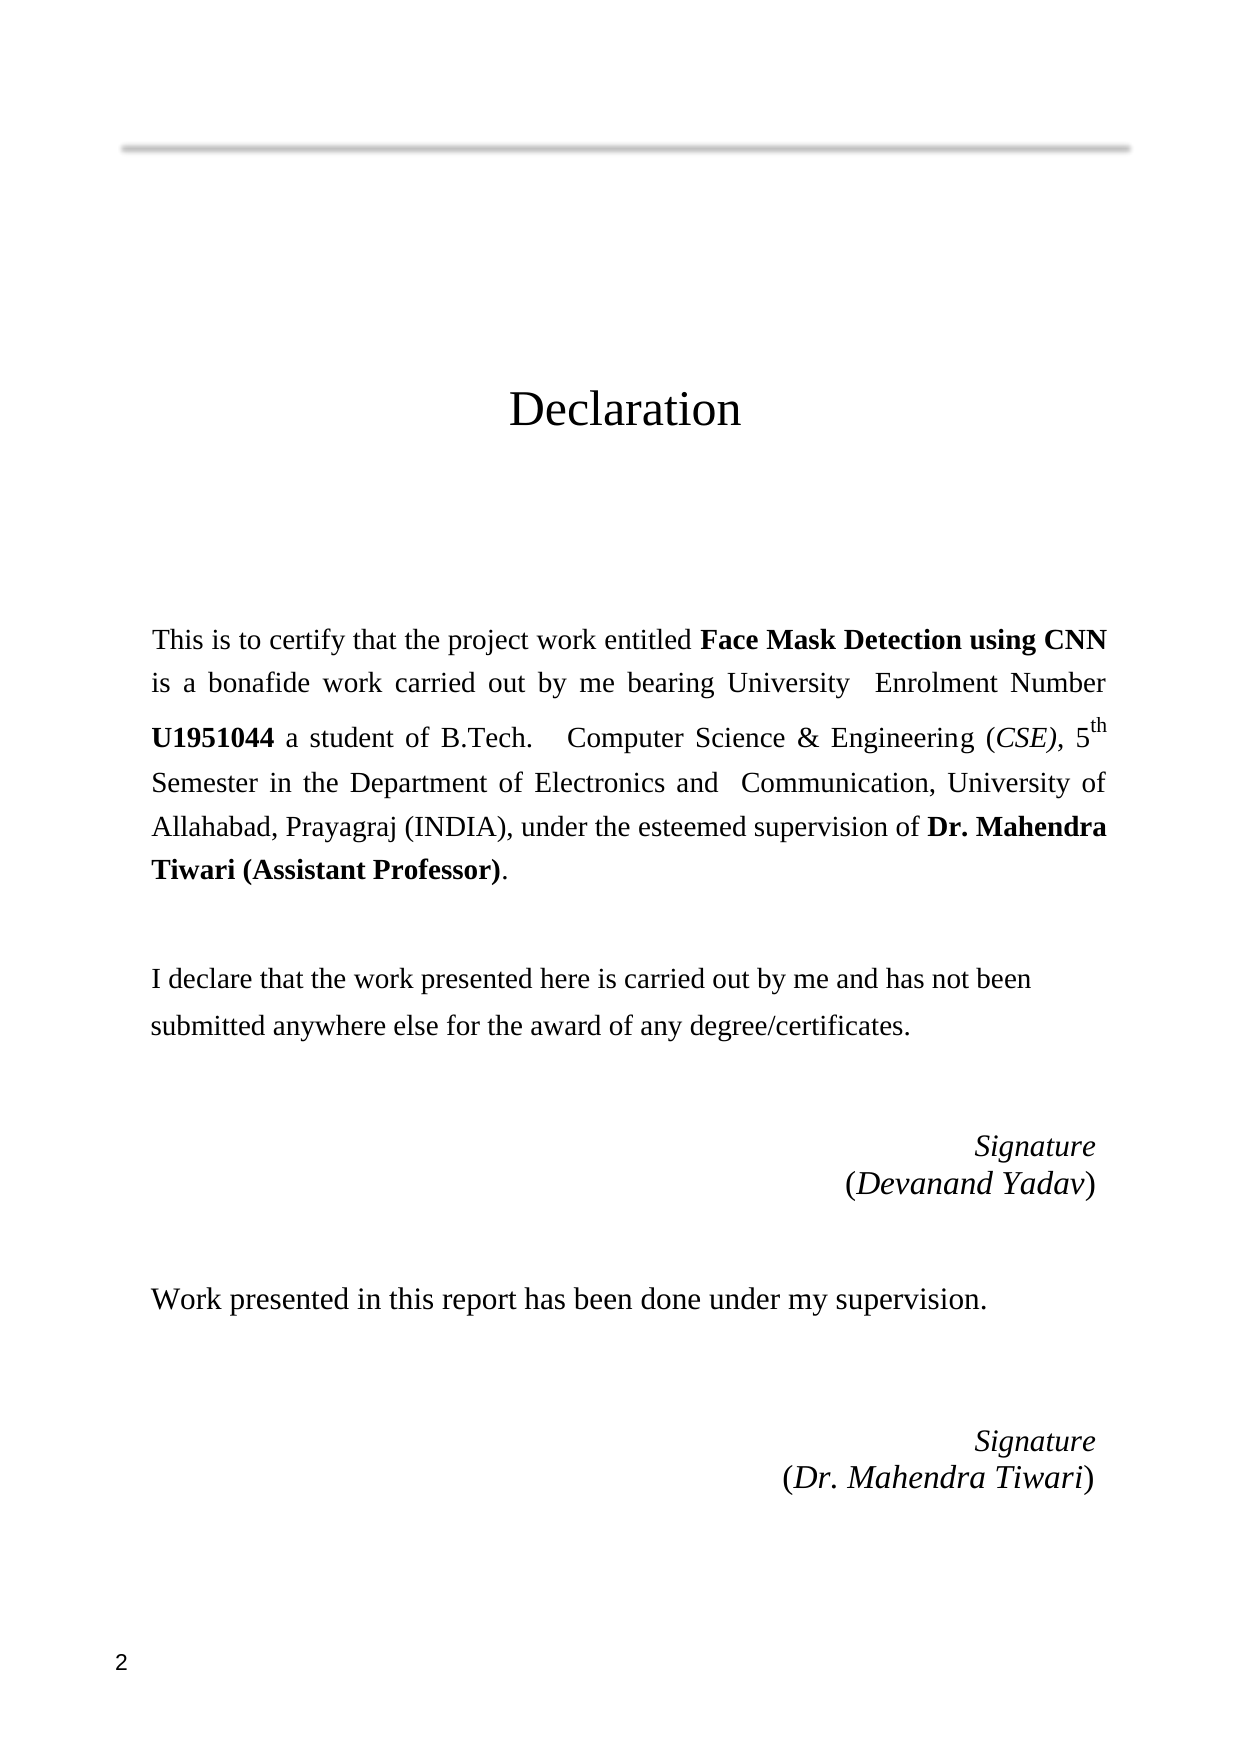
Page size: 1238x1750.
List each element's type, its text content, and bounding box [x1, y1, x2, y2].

picture [115, 141, 1136, 160]
text (Dr. Mahendra Tiwari) [115, 1458, 1094, 1522]
text Declaration [115, 160, 1135, 436]
text Work presented in this report has been done under my supervision. [151, 1280, 1133, 1316]
text (Devanand Yadav) [115, 1164, 1096, 1202]
text Signature [115, 1128, 1096, 1164]
text I declare that the work presented here is carried out by me and has not been submitted anywhere else for the award of any degree/certificates. [150, 962, 1099, 1041]
text This is to certify that the project work entitled Face Mask Detection using CNN is a bonafide work carried out by me bearing University Enrolment Number U1951044 a student of B.Tech. Computer Science & Engineering (CSE), 5th Semester in the Department of Electronics and Communication, University of Allahabad, Prayagraj (INDIA), under the esteemed supervision of Dr. Mahendra Tiwari (Assistant Professor). [151, 622, 1107, 886]
text Signature [115, 1422, 1096, 1458]
